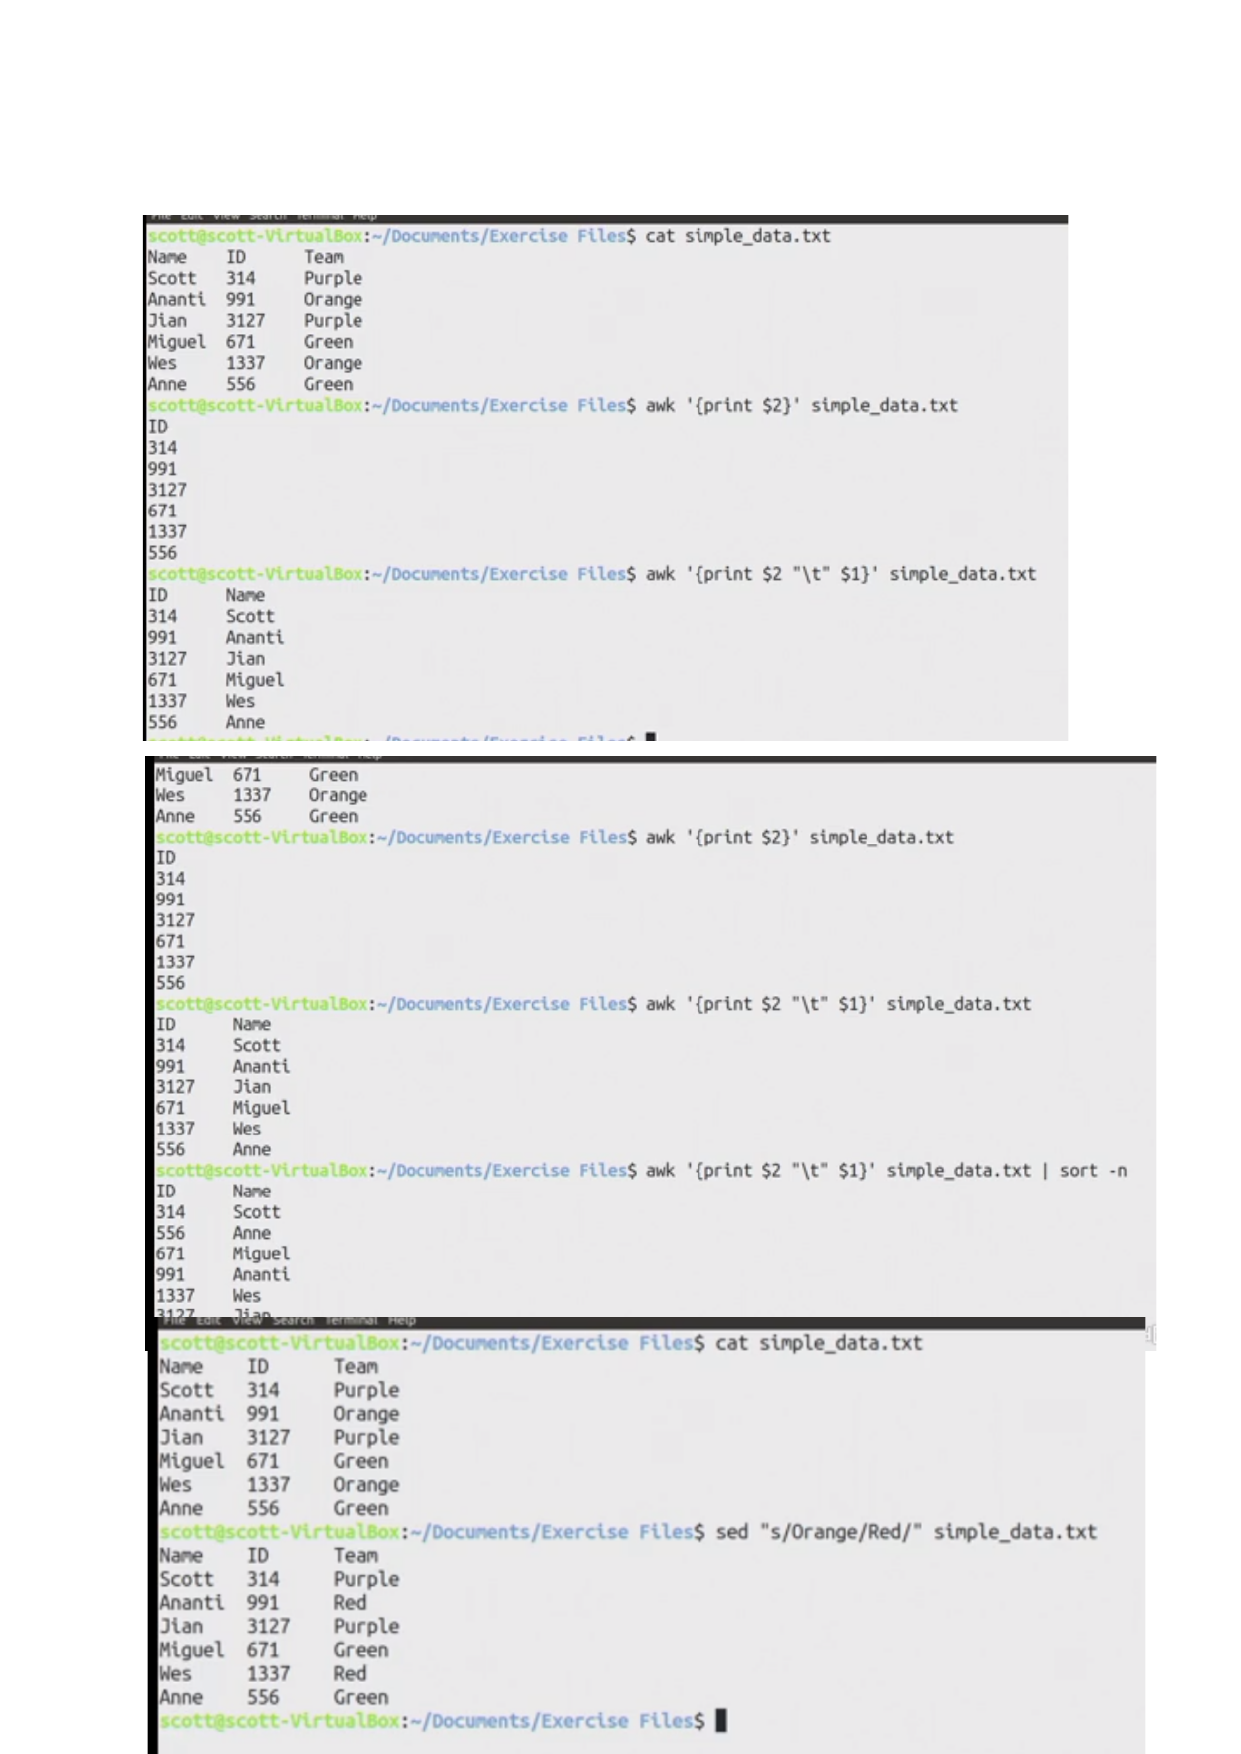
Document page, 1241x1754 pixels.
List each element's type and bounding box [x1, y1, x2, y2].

picture [142, 215, 1069, 741]
picture [145, 756, 1157, 1754]
